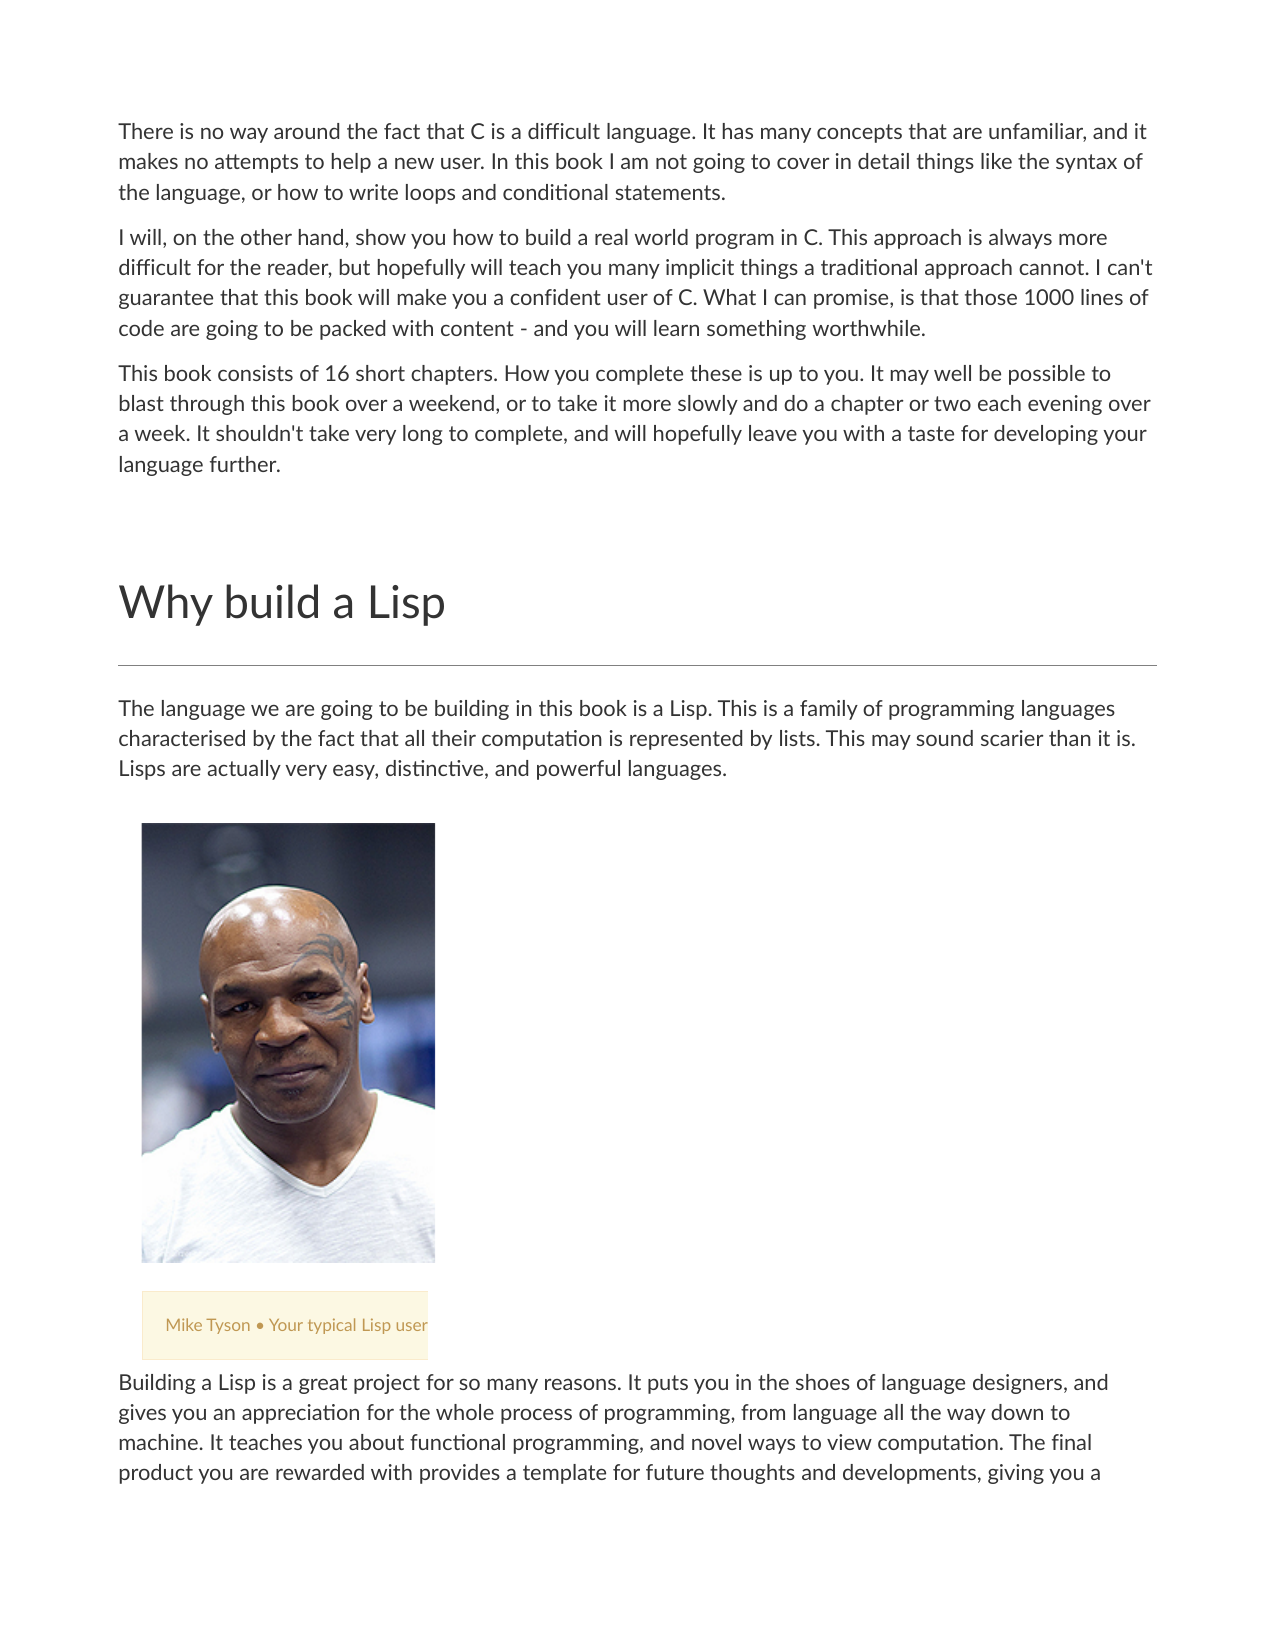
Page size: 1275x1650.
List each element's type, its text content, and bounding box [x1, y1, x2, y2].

picture [141, 823, 436, 1263]
text This book consists of 16 short chapters. How you complete these is up to you. It may well be possible to blast through this book over a weekend, or to take it more slowly and do a chapter or two each evening over a week. It shouldn't take very long to complete, and will hopefully leave you with a taste for developing your language further. [118, 360, 1157, 477]
text Mike Tyson • Your typical Lisp user [143, 1291, 1133, 1359]
text I will, on the other hand, show you how to build a real world program in C. This approach is always more difficult for the reader, but hopefully will teach you many implicit things a traditional approach cannot. I can't guarantee that this book will make you a confident user of C. What I can promise, is that those 1000 lines of code are going to be packed with content - and you will learn something worthwhile. [118, 224, 1157, 341]
text The language we are going to be building in this book is a Lisp. This is a family of programming languages characterised by the fact that all their computation is represented by lists. This may sound scarier than it is. Lisps are actually very easy, distinctive, and powerful languages. [118, 694, 1157, 781]
subtitle Why build a Lisp [118, 574, 1157, 629]
text Building a Lisp is a great project for so many reasons. It puts you in the shoes of language designers, and gives you an appreciation for the whole process of programming, from language all the way down to machine. It teaches you about functional programming, and novel ways to view computation. The final product you are rewarded with provides a template for future thoughts and developments, giving you a [118, 1369, 1157, 1485]
text There is no way around the fact that C is a difficult language. It has many concepts that are unfamiliar, and it makes no attempts to help a new user. In this book I am not going to cover in detail things like the syntax of the language, or how to write loops and conditional statements. [118, 118, 1157, 204]
